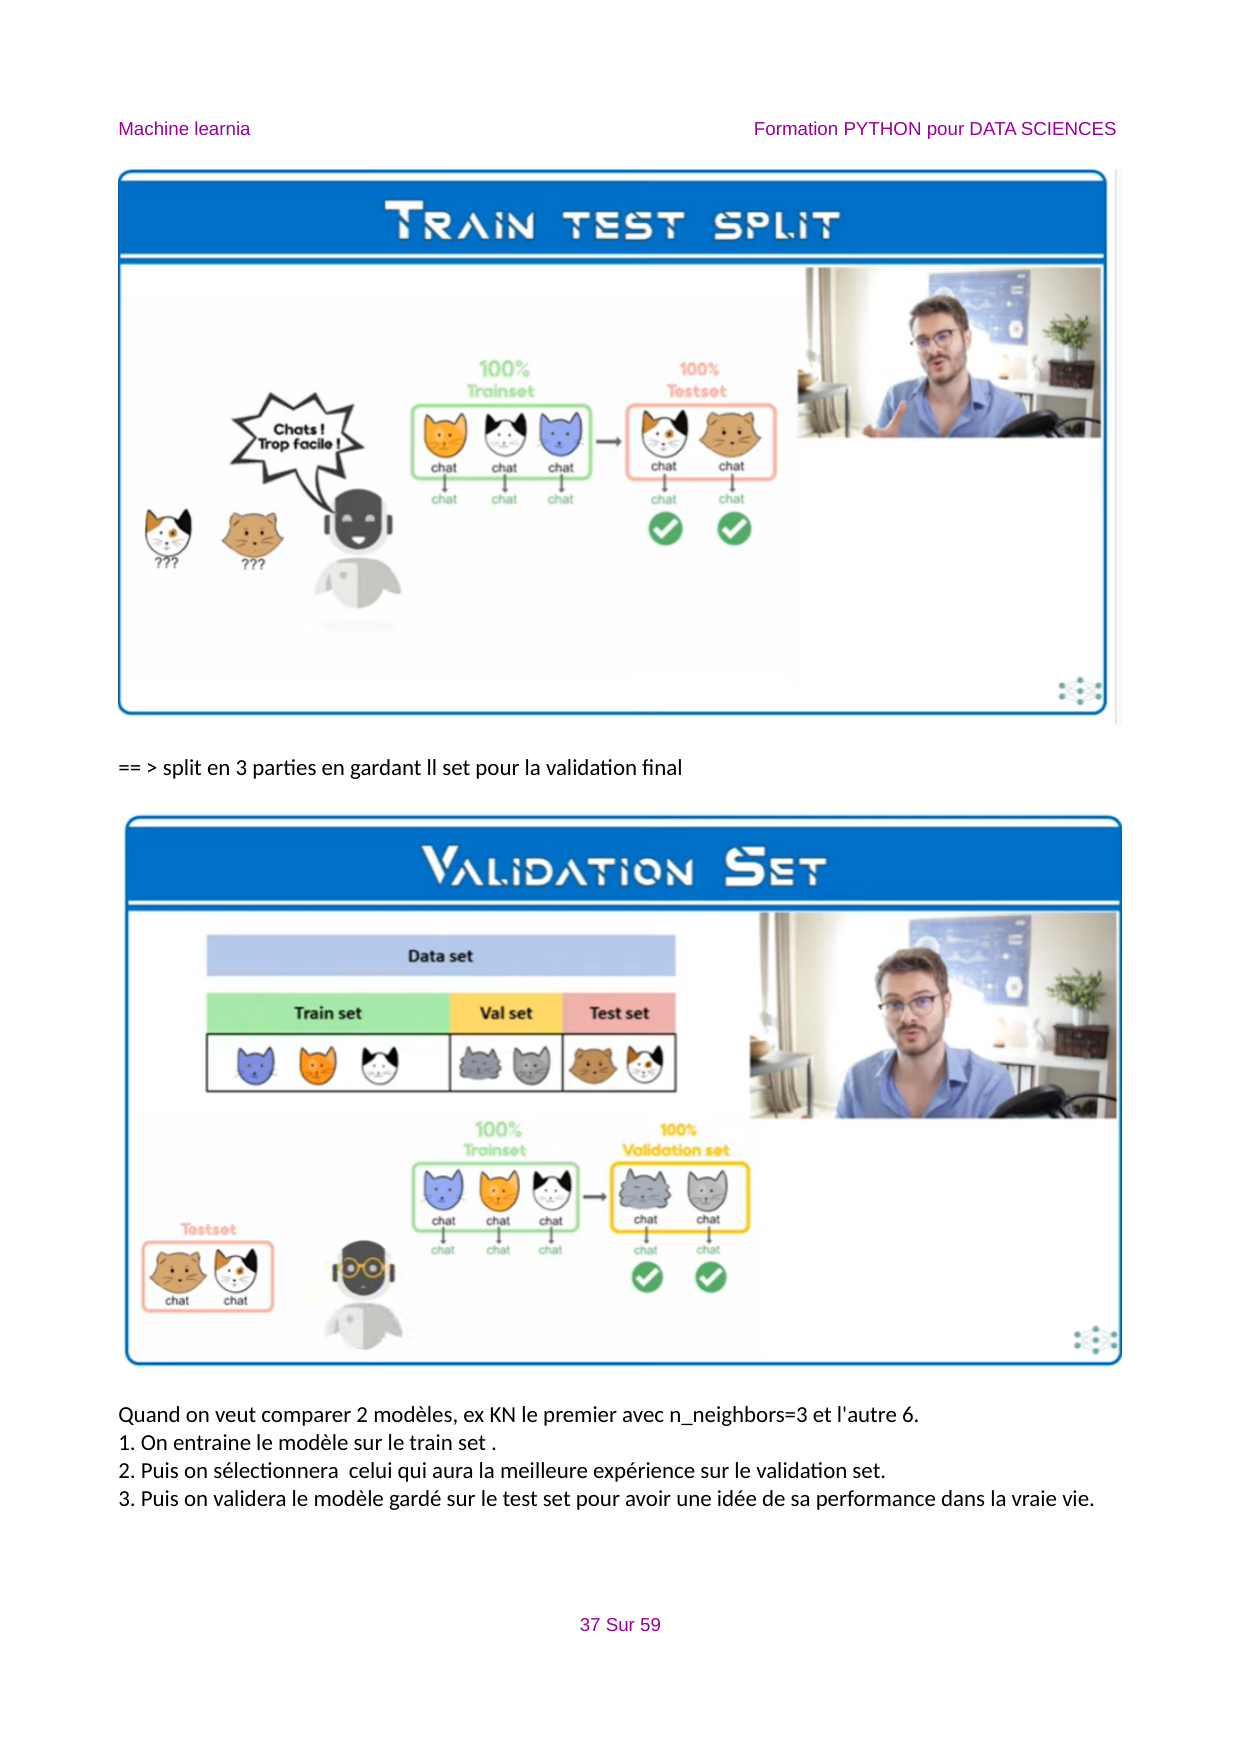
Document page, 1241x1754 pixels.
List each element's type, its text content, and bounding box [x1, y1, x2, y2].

text 1. On entraine le modèle sur le train set . [118, 1428, 1122, 1456]
picture [118, 169, 1122, 725]
text Quand on veut comparer 2 modèles, ex KN le premier avec n_neighbors=3 et l'autre 6. [118, 1400, 1122, 1428]
text 2. Puis on sélectionnera celui qui aura la meilleure expérience sur le validation set. [118, 1456, 1122, 1484]
text == > split en 3 parties en gardant ll set pour la validation final [118, 753, 1122, 781]
text 3. Puis on validera le modèle gardé sur le test set pour avoir une idée de sa performance dans la vraie vie. [118, 1484, 1122, 1512]
picture [118, 808, 1122, 1372]
